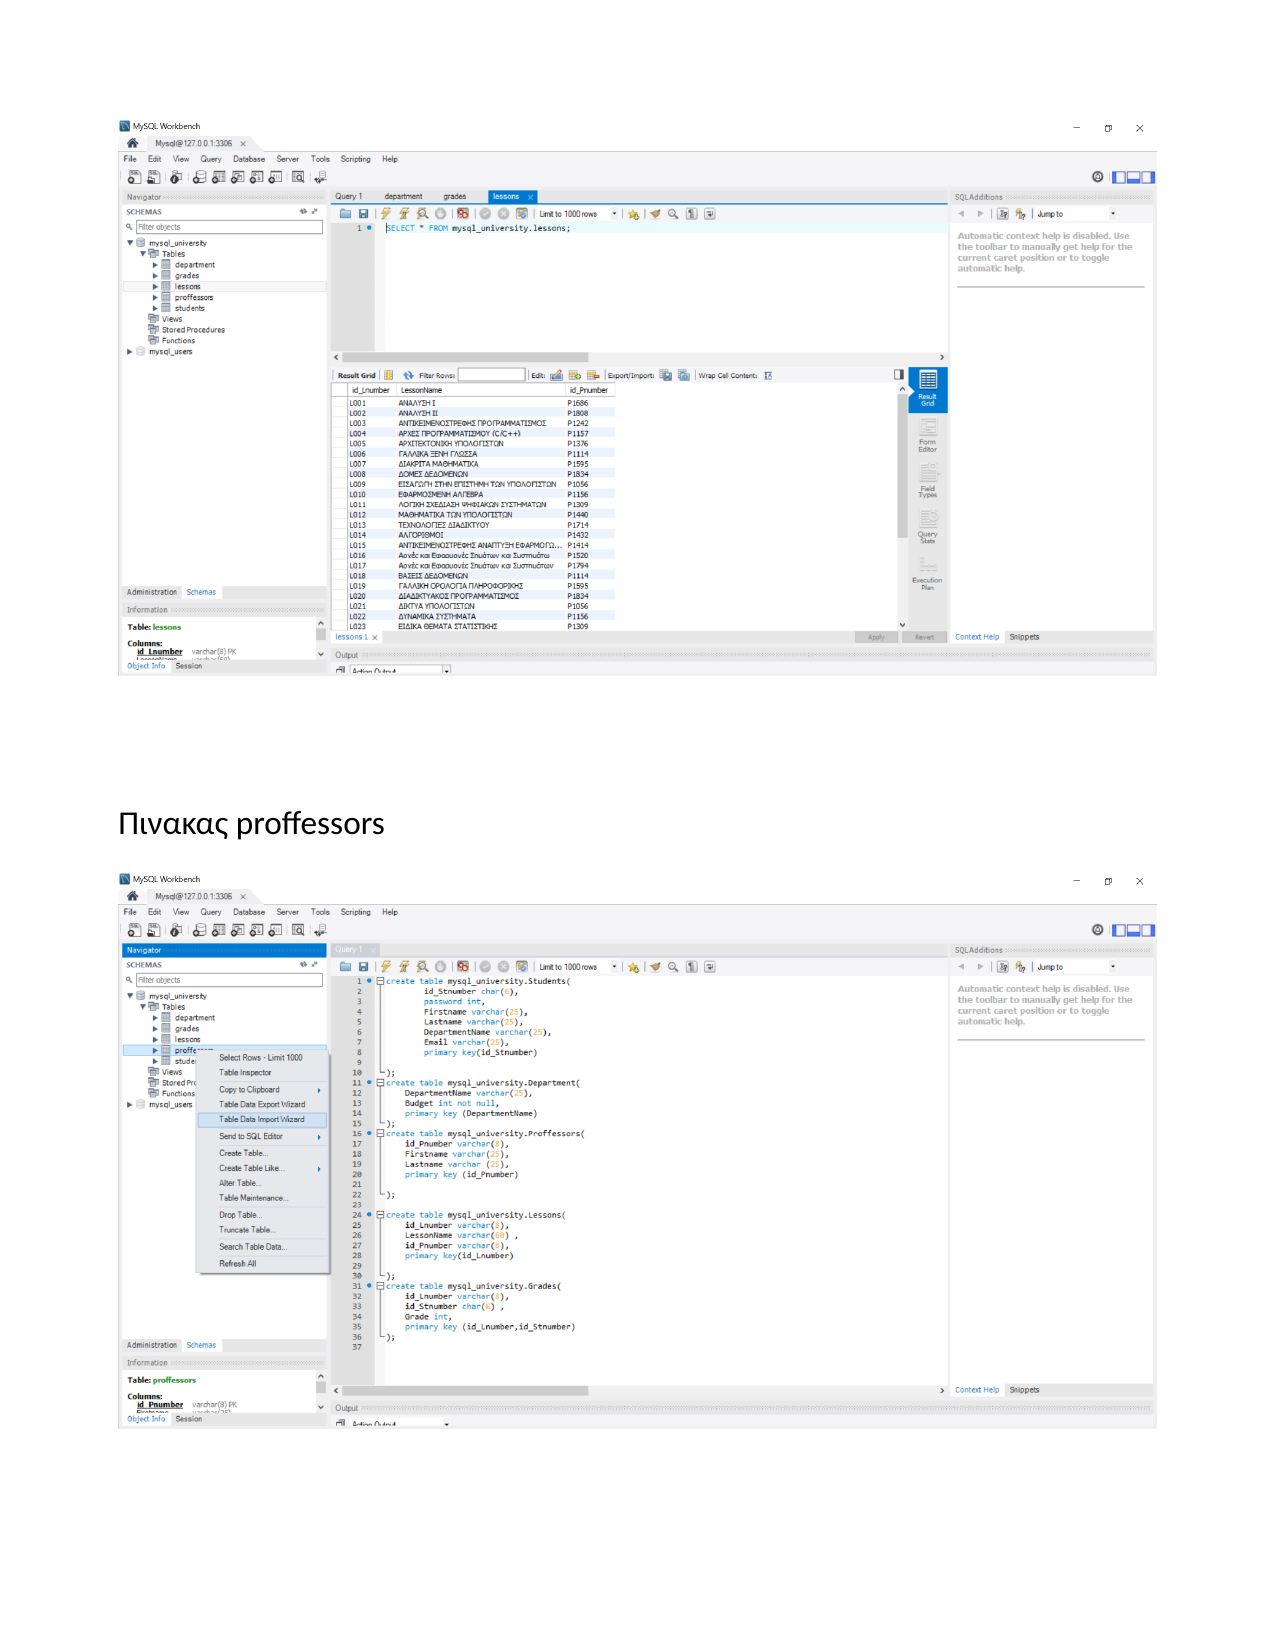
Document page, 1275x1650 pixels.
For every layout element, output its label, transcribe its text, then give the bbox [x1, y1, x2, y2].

text Πινακας proffessors [118, 802, 1157, 843]
picture [118, 118, 1157, 676]
picture [118, 871, 1157, 1429]
